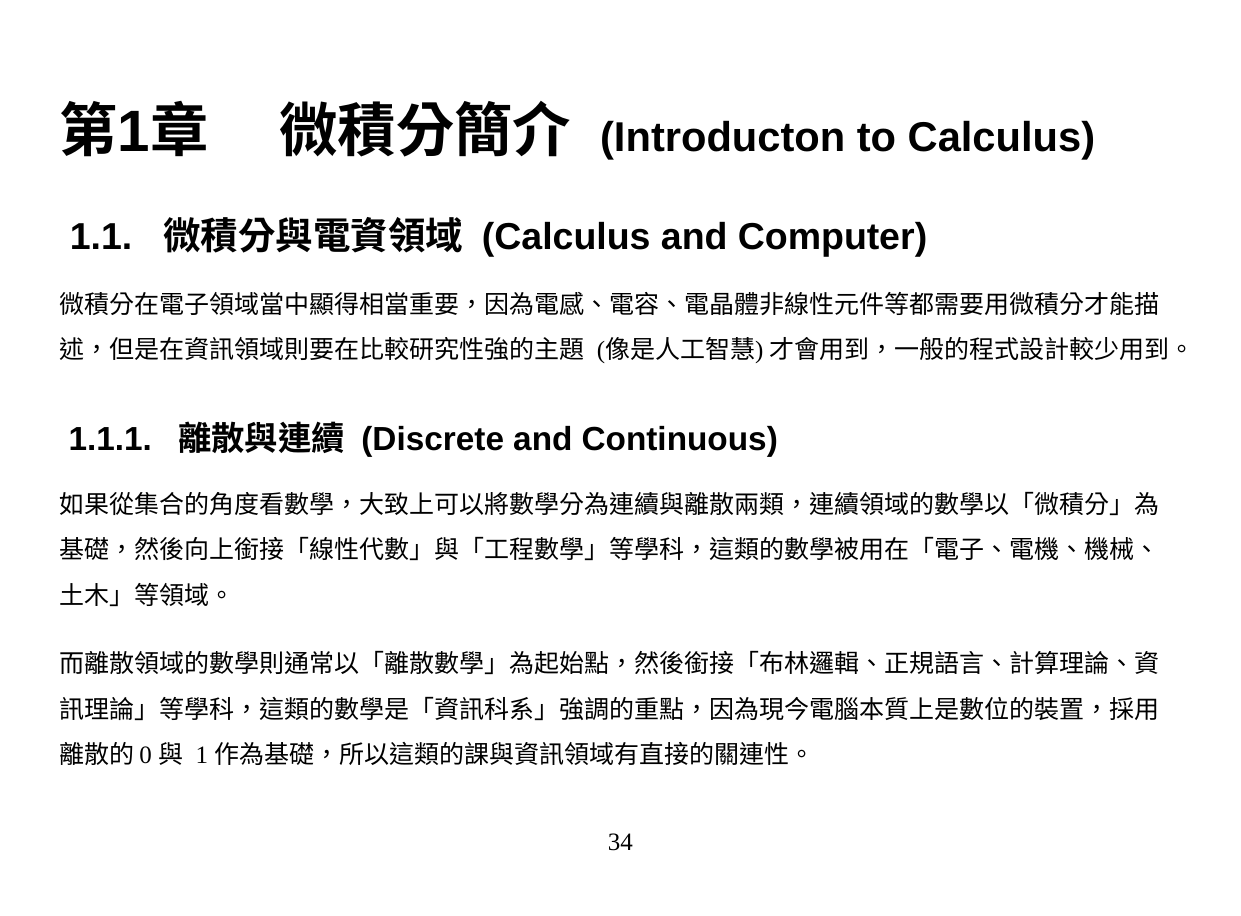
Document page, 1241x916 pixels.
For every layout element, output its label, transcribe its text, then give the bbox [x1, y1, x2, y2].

text 微積分在電子領域當中顯得相當重要，因為電感、電容、電晶體非線性元件等都需要用微積分才能描述，但是在資訊領域則要在比較研究性強的主題 (像是人工智慧) 才會用到，一般的程式設計較少用到。 [59, 284, 1181, 366]
subtitle 離散與連續 (Discrete and Continuous) [59, 412, 1181, 460]
text 而離散領域的數學則通常以「離散數學」為起始點，然後銜接「布林邏輯、正規語言、計算理論、資訊理論」等學科，這類的數學是「資訊科系」強調的重點，因為現今電腦本質上是數位的裝置，採用 離散的0 與 1 作為基礎，所以這類的課與資訊領域有直接的關連性。 [59, 644, 1181, 771]
text 如果從集合的角度看數學，大致上可以將數學分為連續與離散兩類，連續領域的數學以「微積分」為基礎，然後向上銜接「線性代數」與「工程數學」等學科，這類的數學被用在「電子、電機、機械、土木」等領域。 [59, 484, 1181, 611]
subtitle 微積分與電資領域 (Calculus and Computer) [59, 206, 1181, 260]
subtitle 微積分簡介 (Introducton to Calculus) [59, 84, 1181, 168]
